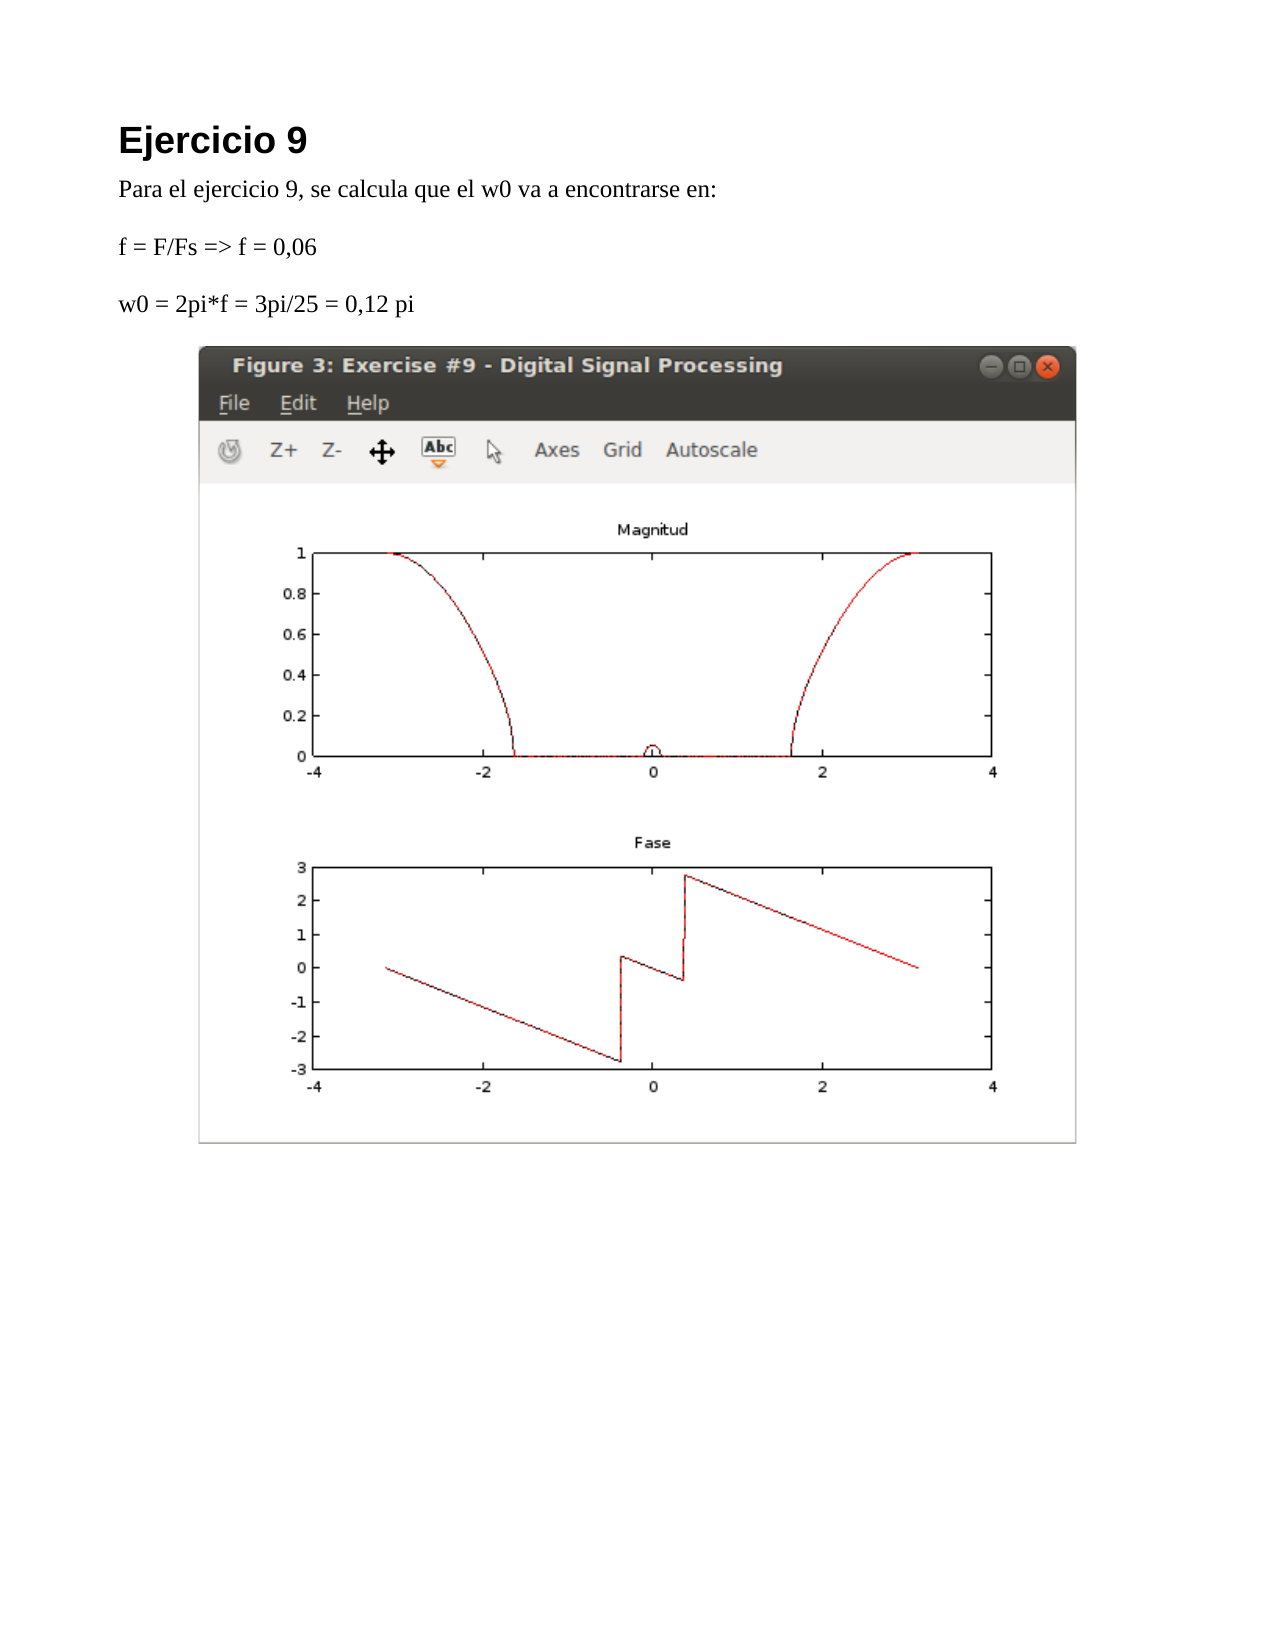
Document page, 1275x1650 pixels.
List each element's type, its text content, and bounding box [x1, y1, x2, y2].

subtitle Ejercicio 9 [118, 118, 1157, 162]
text w0 = 2pi*f = 3pi/25 = 0,12 pi [118, 289, 1157, 318]
text Para el ejercicio 9, se calcula que el w0 va a encontrarse en: [118, 174, 1157, 203]
text f = F/Fs => f = 0,06 [118, 232, 1157, 261]
picture [198, 346, 1077, 1144]
